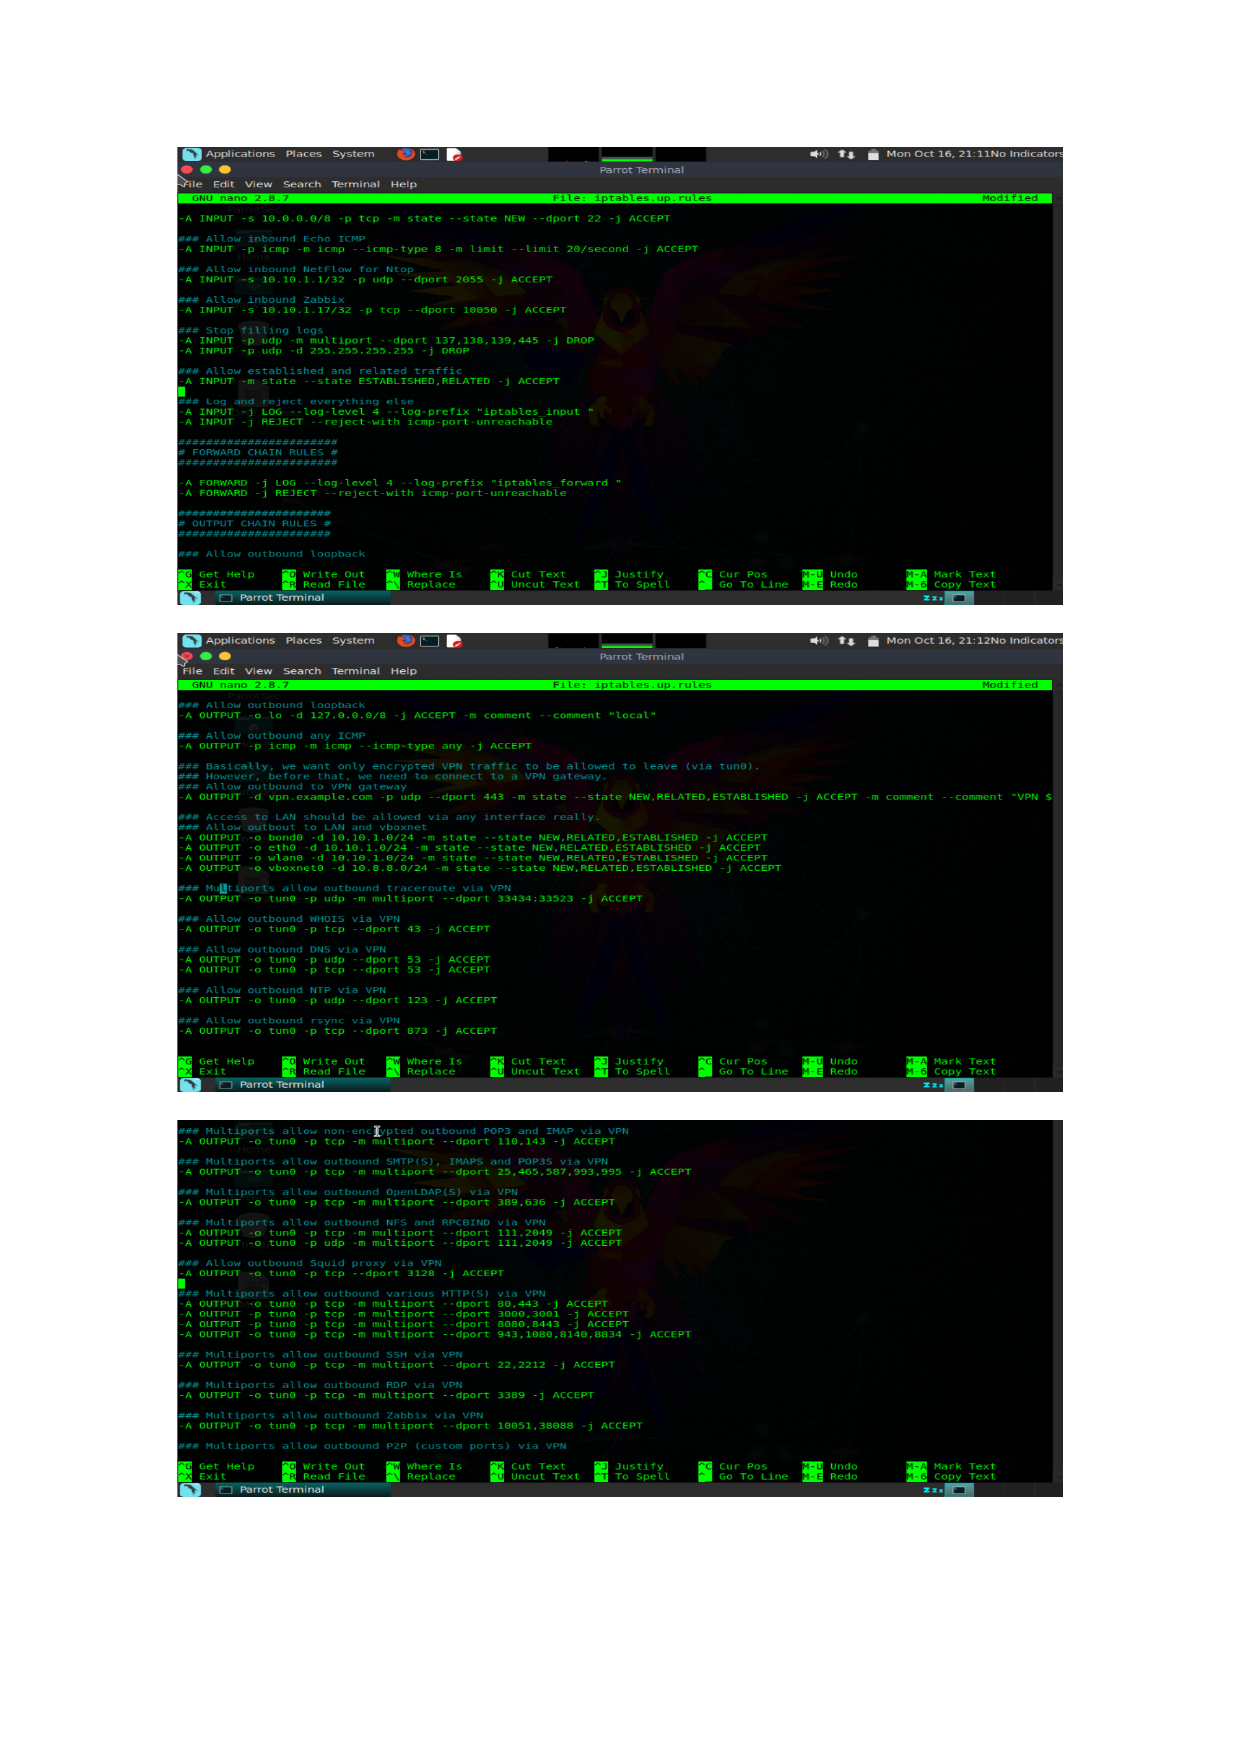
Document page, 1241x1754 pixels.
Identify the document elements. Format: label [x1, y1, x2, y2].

picture [177, 633, 1063, 1092]
picture [177, 1120, 1063, 1497]
picture [177, 147, 1063, 605]
